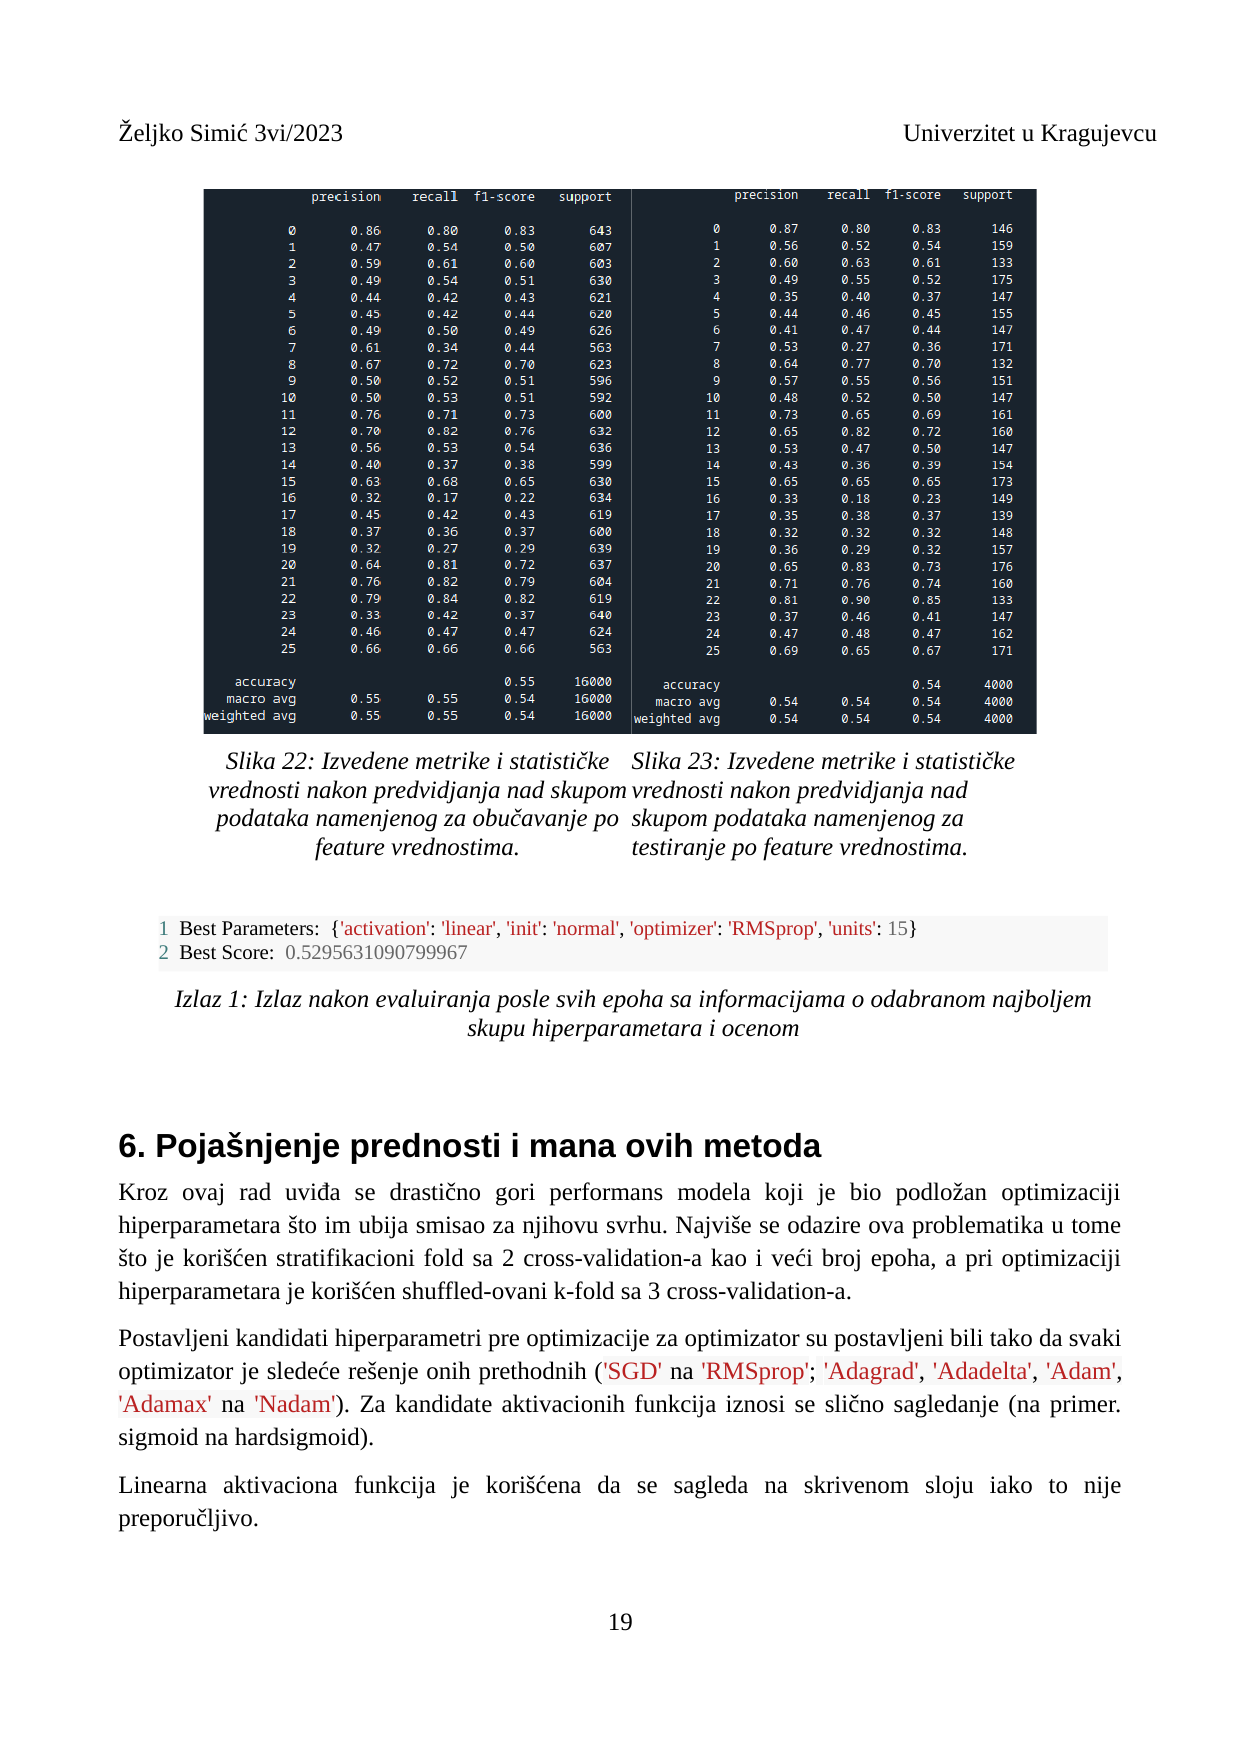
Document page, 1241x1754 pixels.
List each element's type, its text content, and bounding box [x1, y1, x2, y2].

text Postavljeni kandidati hiperparametri pre optimizacije za optimizator su postavljeni bili tako da svaki optimizator je sledeće rešenje onih prethodnih ('SGD' na 'RMSprop'; 'Adagrad', 'Adadelta', 'Adam', 'Adamax' na 'Nadam'). Za kandidate aktivacionih funkcija iznosi se slično sagledanje (na primer. sigmoid na hardsigmoid). [118, 1323, 1122, 1451]
picture [203, 189, 1037, 734]
text Slika 23: Izvedene metrike i statističke vrednosti nakon predvidjanja nad skupom podataka namenjenog za testiranje po feature vrednostima. [631, 734, 1037, 861]
text Izlaz 1: Izlaz nakon evaluiranja posle svih epoha sa informacijama o odabranom najboljem skupu hiperparametara i ocenom [158, 972, 1108, 1041]
text Kroz ovaj rad uviđa se drastično gori performans modela koji je bio podložan optimizaciji hiperparametara što im ubija smisao za njihovu svrhu. Najviše se odazire ova problematika u tome što je korišćen stratifikacioni fold sa 2 cross-validation-a kao i veći broj epoha, a pri optimizaciji hiperparametara je korišćen shuffled-ovani k-fold sa 3 cross-validation-a. [118, 1177, 1122, 1304]
text Slika 22: Izvedene metrike i statističke vrednosti nakon predvidjanja nad skupom podataka namenjenog za obučavanje po feature vrednostima. [204, 734, 631, 861]
subtitle 6. Pojašnjenje prednosti i mana ovih metoda [118, 1126, 1122, 1164]
text Linearna aktivaciona funkcija je korišćena da se sagleda na skrivenom sloju iako to nije preporučljivo. [118, 1470, 1122, 1532]
